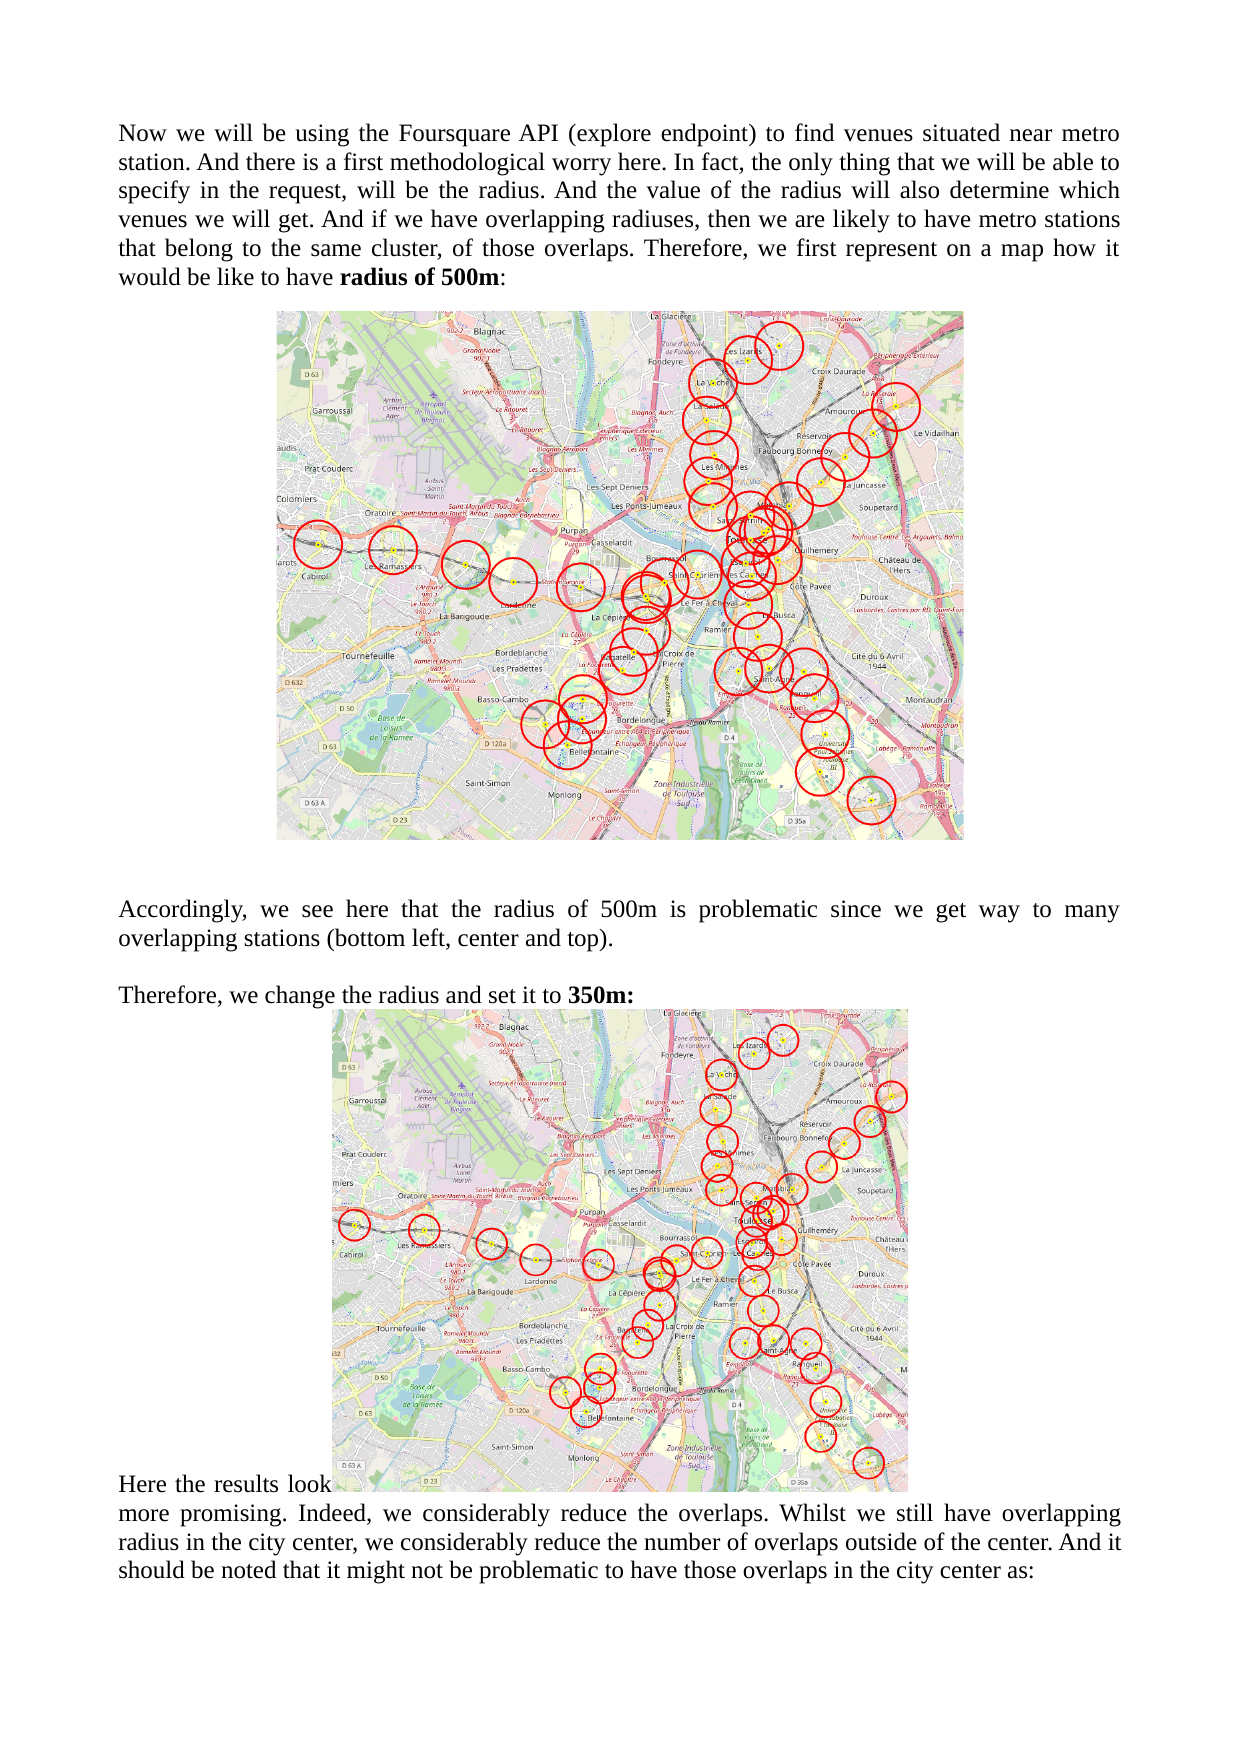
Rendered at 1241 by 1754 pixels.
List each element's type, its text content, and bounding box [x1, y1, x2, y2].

text Accordingly, we see here that the radius of 500m is problematic since we get way to many overlapping stations (bottom left, center and top). [118, 894, 1122, 952]
text Now we will be using the Foursquare API (explore endpoint) to find venues situated near metro station. And there is a first methodological worry here. In fact, the only thing that we will be able to specify in the request, will be the radius. And the value of the radius will also determine which venues we will get. And if we have overlapping radiuses, then we are likely to have metro stations that belong to the same cluster, of those overlaps. Therefore, we first represent on a map how it would be like to have radius of 500m: [118, 118, 1122, 291]
text Therefore, we change the radius and set it to 350m: [118, 981, 1122, 1009]
picture [332, 1009, 909, 1492]
text Here the results look more promising. Indeed, we considerably reduce the overlaps. Whilst we still have overlapping radius in the city center, we considerably reduce the number of overlaps outside of the center. And it should be noted that it might not be problematic to have those overlaps in the city center as: [118, 1469, 1122, 1584]
picture [276, 311, 964, 840]
